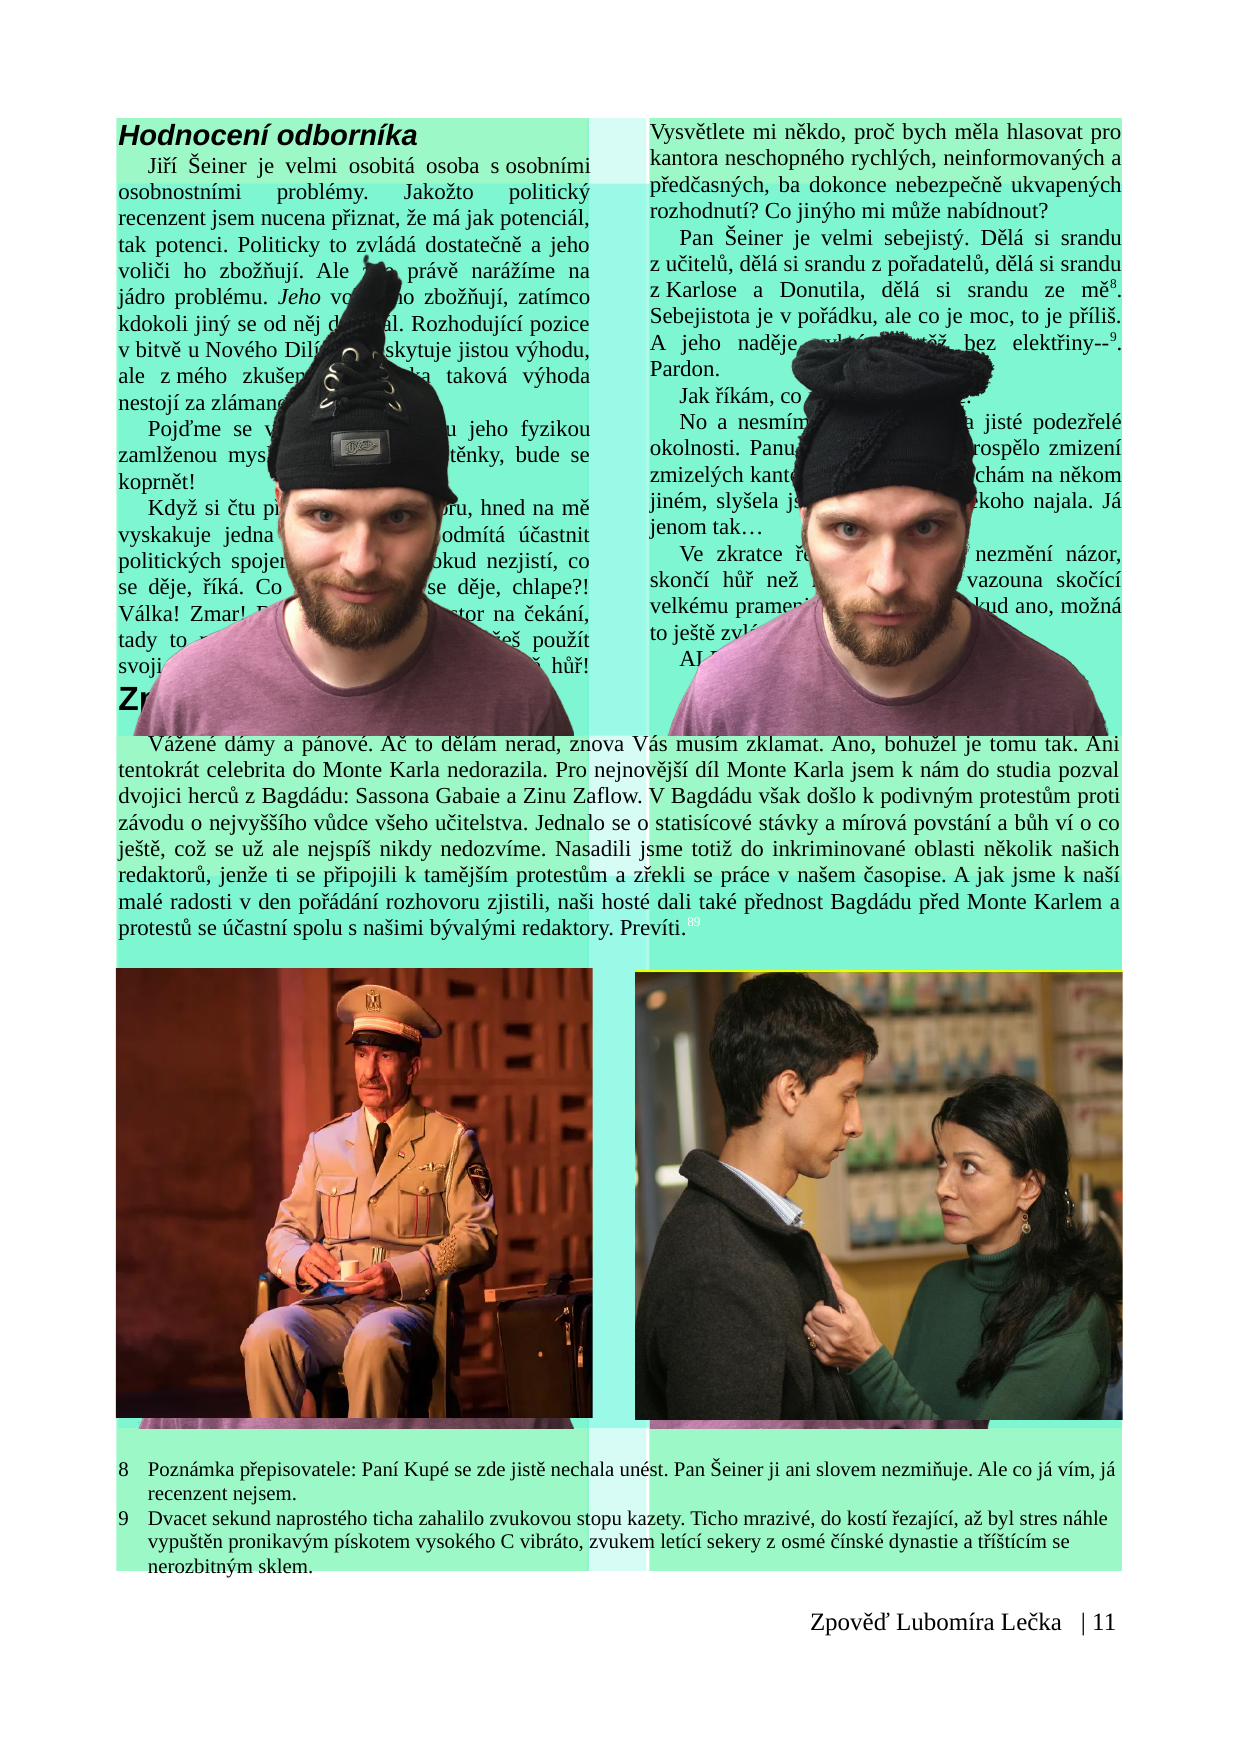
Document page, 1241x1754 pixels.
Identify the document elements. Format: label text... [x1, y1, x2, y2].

subtitle Korespondent [589, 1457, 647, 1505]
picture [131, 146, 574, 736]
picture [115, 841, 593, 1429]
table_header [589, 736, 647, 875]
subtitle Voile tchéque A-MOK 2020 [589, 1505, 647, 1571]
picture [635, 144, 1123, 1429]
text Dvacet sekund naprostého ticha zahalilo zvukovou stopu kazety. Ticho mrazivé, do kostí řezající, až byl stres náhle vypuštěn pronikavým pískotem vysokého C vibráto, zvukem letící sekery z osmé čínské dynastie a tříštícím se nerozbitným sklem. [118, 1540, 1122, 1578]
